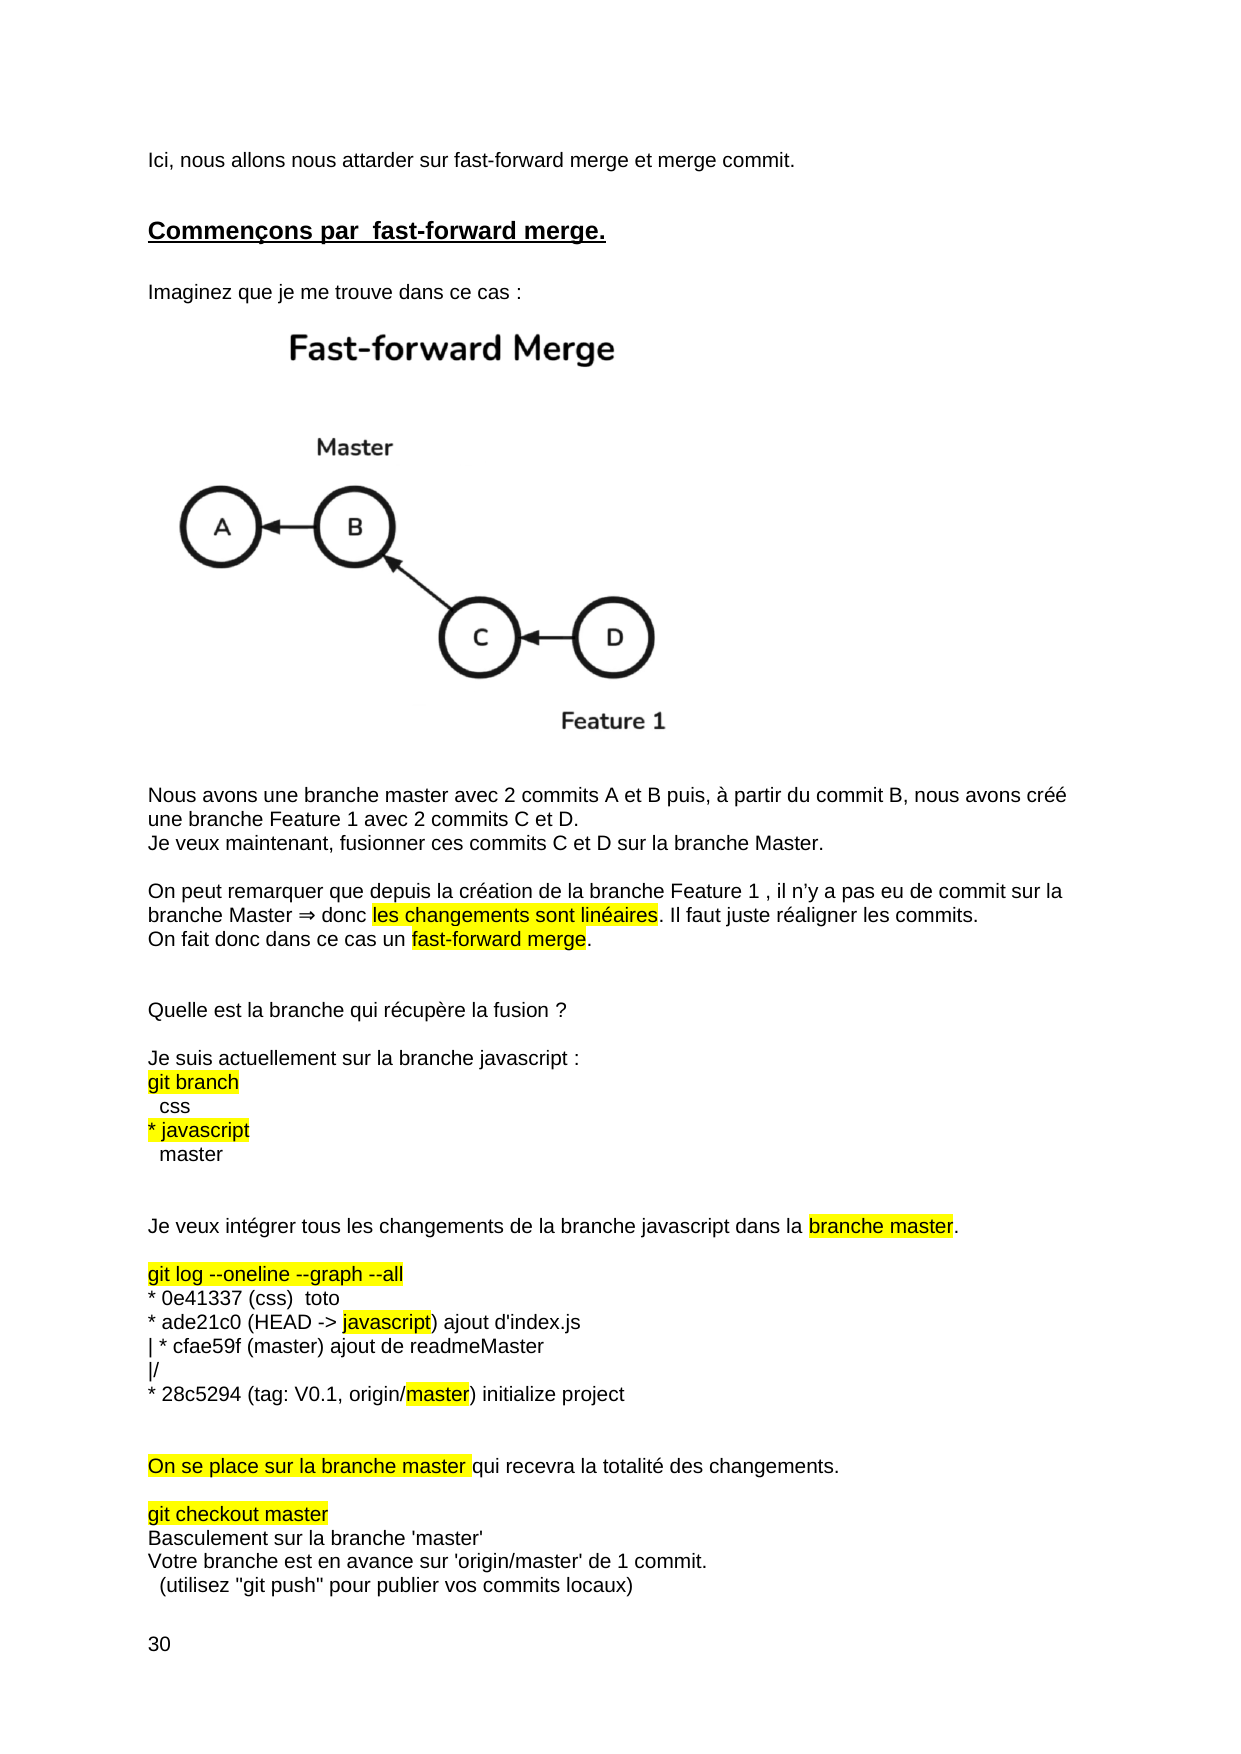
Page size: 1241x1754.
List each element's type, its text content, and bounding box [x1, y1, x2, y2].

text * 0e41337 (css) toto [148, 1286, 1093, 1310]
text Nous avons une branche master avec 2 commits A et B puis, à partir du commit B, nous avons créé une branche Feature 1 avec 2 commits C et D. [148, 783, 1093, 831]
text On fait donc dans ce cas un fast-forward merge. [148, 926, 1093, 950]
text Ici, nous allons nous attarder sur fast-forward merge et merge commit. [148, 148, 1093, 172]
text | * cfae59f (master) ajout de readmeMaster [148, 1334, 1093, 1358]
text Basculement sur la branche 'master' [148, 1525, 1093, 1549]
text * 28c5294 (tag: V0.1, origin/master) initialize project [148, 1382, 1093, 1406]
text git checkout master [148, 1501, 1093, 1525]
text Je veux intégrer tous les changements de la branche javascript dans la branche master. [148, 1214, 1093, 1238]
text master [148, 1142, 1093, 1166]
text Je veux maintenant, fusionner ces commits C et D sur la branche Master. [148, 831, 1093, 854]
text On se place sur la branche master qui recevra la totalité des changements. [148, 1453, 1093, 1477]
text * ade21c0 (HEAD -> javascript) ajout d'index.js [148, 1310, 1093, 1334]
text Quelle est la branche qui récupère la fusion ? [148, 998, 1093, 1022]
subtitle Commençons par fast-forward merge. [148, 216, 1093, 245]
picture [143, 319, 693, 743]
text |/ [148, 1358, 1093, 1382]
text Imaginez que je me trouve dans ce cas : [148, 279, 1093, 303]
text * javascript [148, 1118, 1093, 1142]
text Votre branche est en avance sur 'origin/master' de 1 commit. [148, 1549, 1093, 1573]
text (utilisez "git push" pour publier vos commits locaux) [148, 1573, 1093, 1597]
text css [148, 1094, 1093, 1118]
text On peut remarquer que depuis la création de la branche Feature 1 , il n’y a pas eu de commit sur la branche Master ⇒ donc les changements sont linéaires. Il faut juste réaligner les commits. [148, 878, 1093, 926]
text git log --oneline --graph --all [148, 1262, 1093, 1286]
text Je suis actuellement sur la branche javascript : [148, 1046, 1093, 1070]
text git branch [148, 1070, 1093, 1094]
